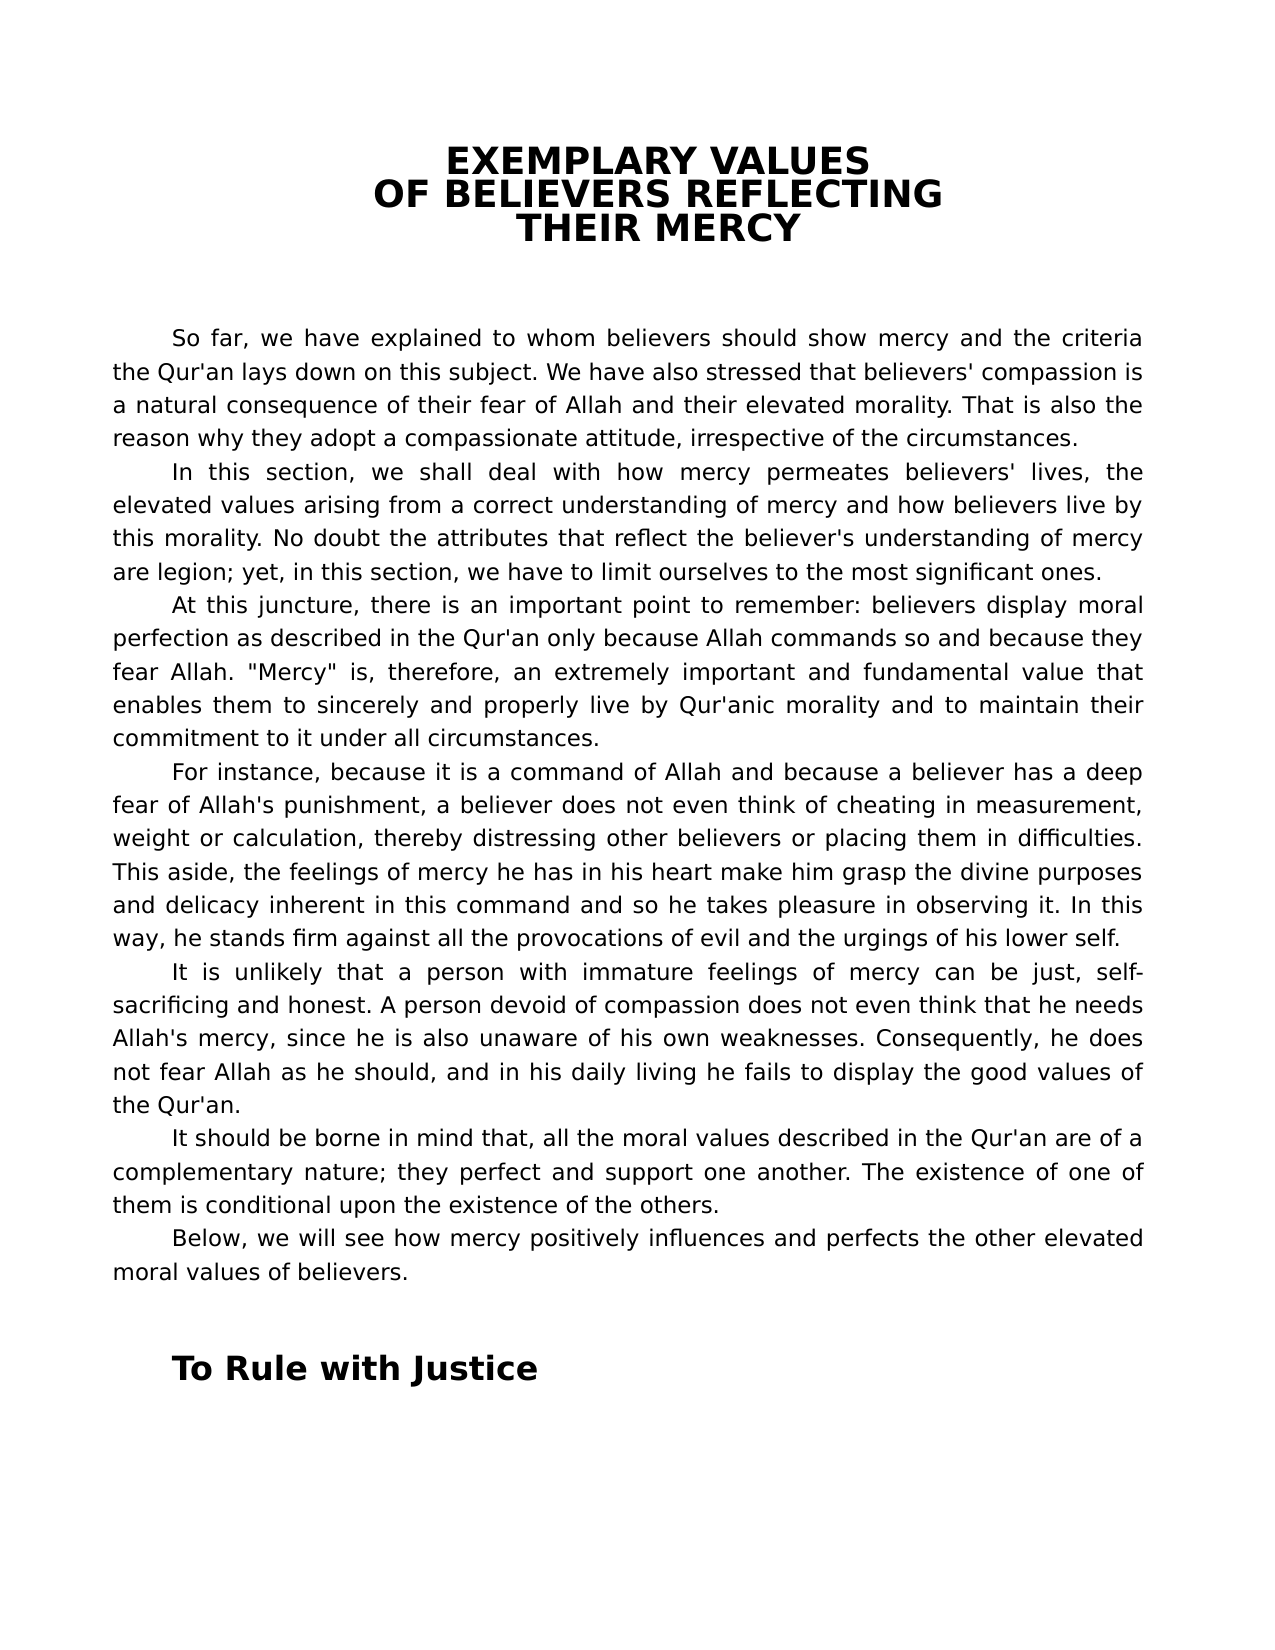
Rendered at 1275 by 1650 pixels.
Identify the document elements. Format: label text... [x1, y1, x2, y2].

text Below, we will see how mercy positively influences and perfects the other elevated moral values of believers. [112, 1220, 1145, 1287]
text So far, we have explained to whom believers should show mercy and the criteria the Qur'an lays down on this subject. We have also stressed that believers' compassion is a natural consequence of their fear of Allah and their elevated morality. That is also the reason why they adopt a compassionate attitude, irrespective of the circumstances. [112, 320, 1145, 453]
text It should be borne in mind that, all the moral values described in the Qur'an are of a complementary nature; they perfect and support one another. The existence of one of them is conditional upon the existence of the others. [112, 1120, 1145, 1220]
text OF BELIEVERS REFLECTING [112, 181, 1145, 214]
text It is unlikely that a person with immature feelings of mercy can be just, self-sacrificing and honest. A person devoid of compassion does not even think that he needs Allah's mercy, since he is also unaware of his own weaknesses. Consequently, he does not fear Allah as he should, and in his daily living he fails to display the good values of the Qur'an. [112, 953, 1145, 1120]
text THEIR MERCY [112, 214, 1145, 248]
text For instance, because it is a command of Allah and because a believer has a deep fear of Allah's punishment, a believer does not even think of cheating in measurement, weight or calculation, thereby distressing other believers or placing them in difficulties. This aside, the feelings of mercy he has in his heart make him grasp the divine purposes and delicacy inherent in this command and so he takes pleasure in observing it. In this way, he stands firm against all the provocations of evil and the urgings of his lower self. [112, 753, 1145, 953]
text To Rule with Justice [112, 1353, 1145, 1387]
text In this section, we shall deal with how mercy permeates believers' lives, the elevated values arising from a correct understanding of mercy and how believers live by this morality. No doubt the attributes that reflect the believer's understanding of mercy are legion; yet, in this section, we have to limit ourselves to the most significant ones. [112, 453, 1145, 587]
text EXEMPLARY VALUES [112, 148, 1145, 181]
text At this juncture, there is an important point to remember: believers display moral perfection as described in the Qur'an only because Allah commands so and because they fear Allah. "Mercy" is, therefore, an extremely important and fundamental value that enables them to sincerely and properly live by Qur'anic morality and to maintain their commitment to it under all circumstances. [112, 587, 1145, 753]
